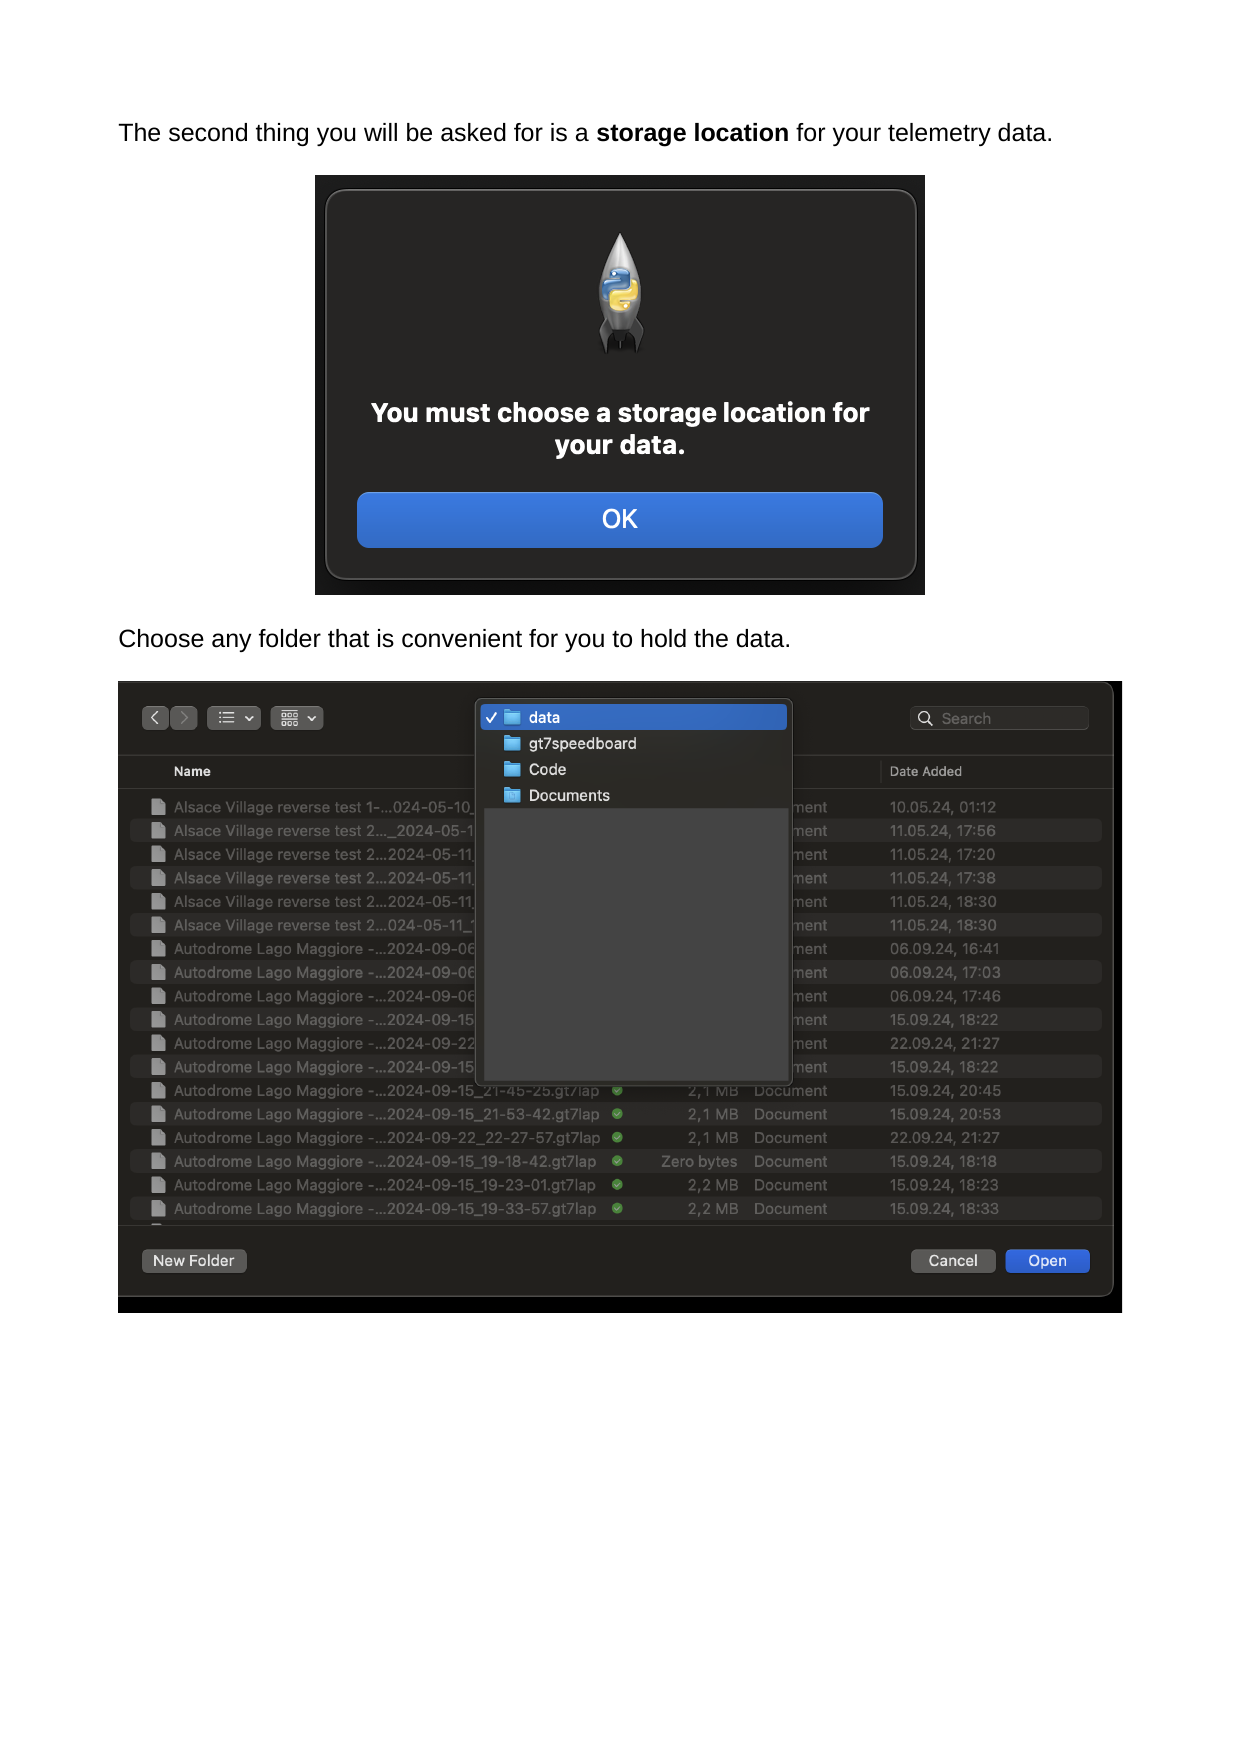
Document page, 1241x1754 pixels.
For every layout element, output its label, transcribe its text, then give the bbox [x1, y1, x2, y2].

picture [118, 681, 1123, 1313]
picture [315, 175, 925, 595]
text Choose any folder that is convenient for you to hold the data. [118, 623, 1122, 652]
text The second thing you will be asked for is a storage location for your telemetry data. [118, 118, 1122, 147]
